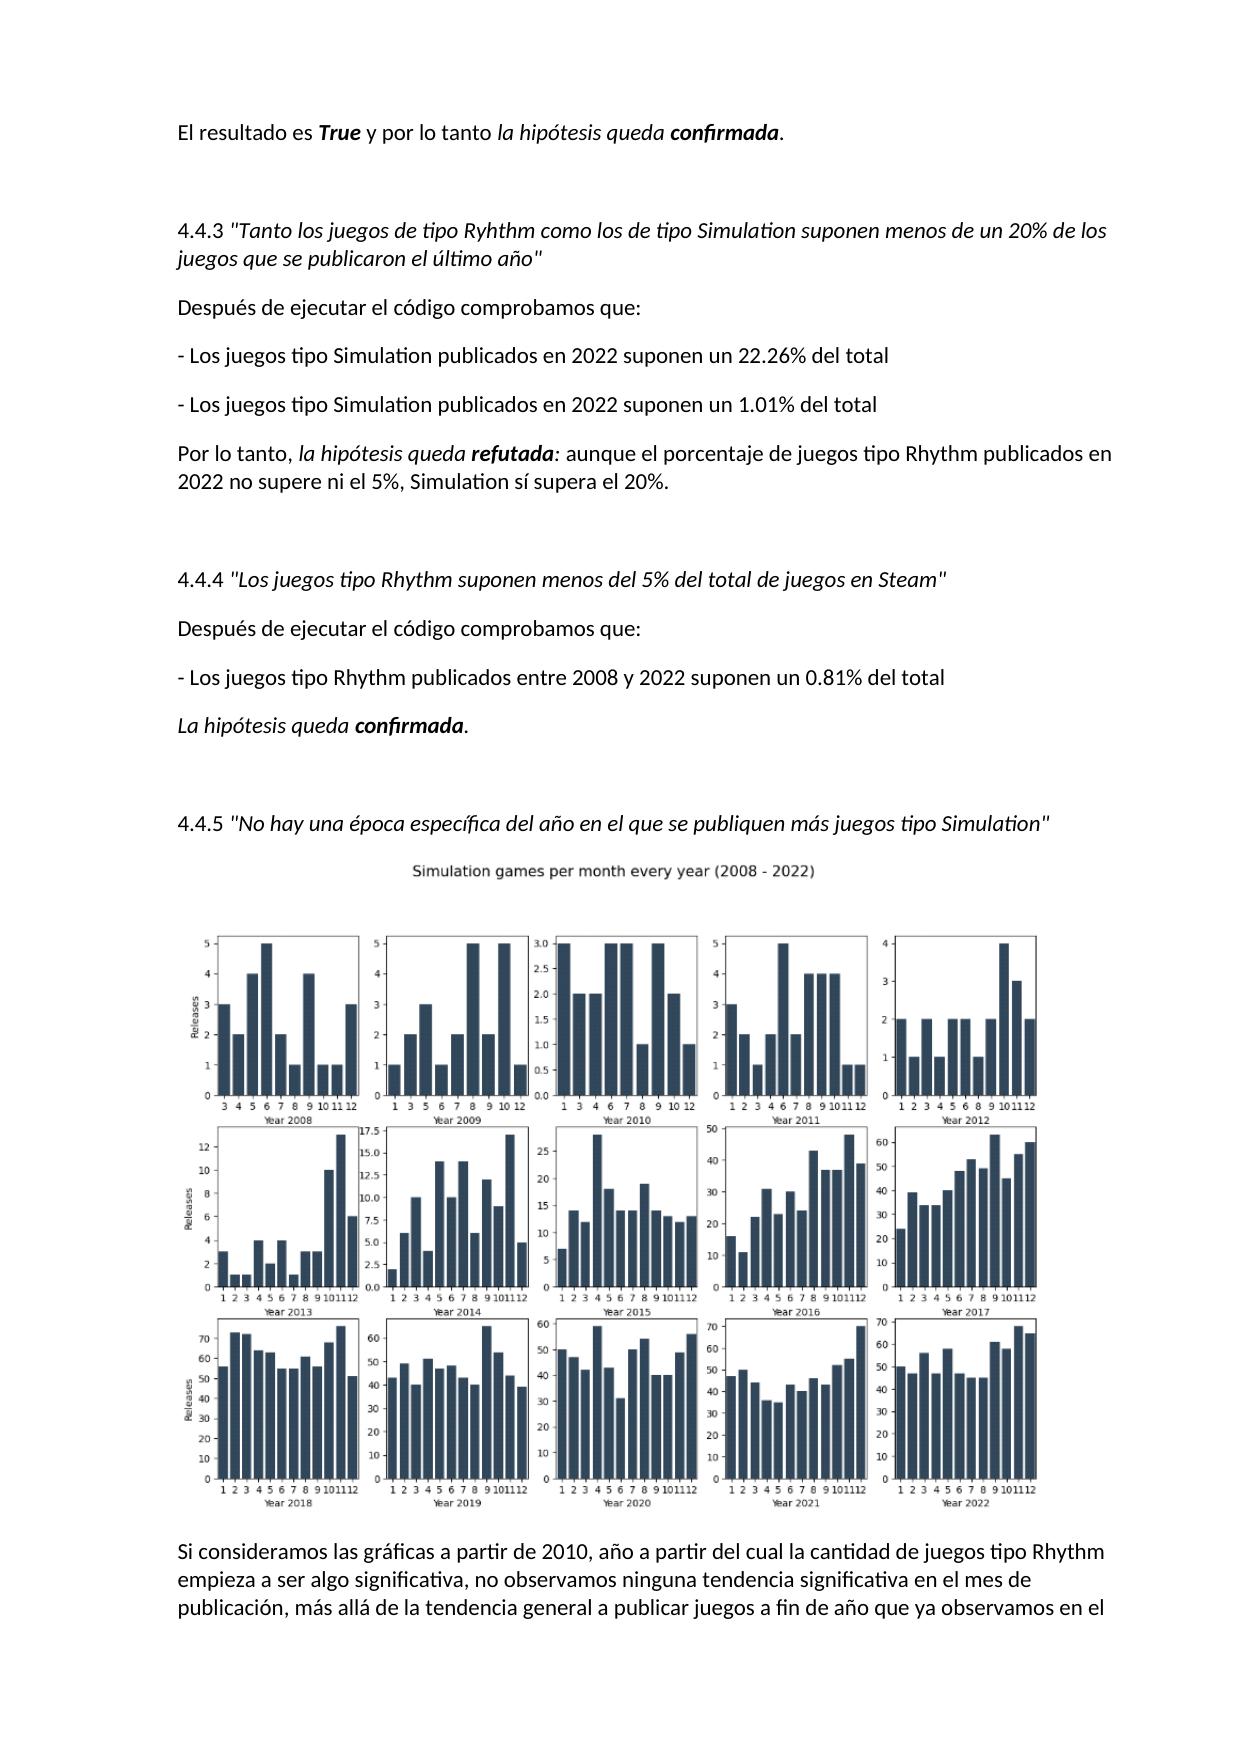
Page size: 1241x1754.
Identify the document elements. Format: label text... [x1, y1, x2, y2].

text Por lo tanto, la hipótesis queda refutada: aunque el porcentaje de juegos tipo Rhythm publicados en 2022 no supere ni el 5%, Simulation sí supera el 20%. [177, 439, 1122, 495]
text 4.4.3 "Tanto los juegos de tipo Ryhthm como los de tipo Simulation suponen menos de un 20% de los juegos que se publicaron el último año" [177, 216, 1122, 272]
text El resultado es True y por lo tanto la hipótesis queda confirmada. [177, 118, 1122, 146]
text Después de ejecutar el código comprobamos que: [177, 614, 1122, 642]
text 4.4.5 "No hay una época específica del año en el que se publiquen más juegos tipo Simulation" [177, 809, 1122, 837]
text Después de ejecutar el código comprobamos que: [177, 293, 1122, 321]
text 4.4.4 "Los juegos tipo Rhythm suponen menos del 5% del total de juegos en Steam" [177, 565, 1122, 593]
text - Los juegos tipo Simulation publicados en 2022 suponen un 1.01% del total [177, 390, 1122, 418]
text Si consideramos las gráficas a partir de 2010, año a partir del cual la cantidad de juegos tipo Rhythm empieza a ser algo significativa, no observamos ninguna tendencia significativa en el mes de publicación, más allá de la tendencia general a publicar juegos a fin de año que ya observamos en el [177, 1537, 1122, 1621]
text - Los juegos tipo Simulation publicados en 2022 suponen un 22.26% del total [177, 342, 1122, 369]
text La hipótesis queda confirmada. [177, 712, 1122, 739]
text - Los juegos tipo Rhythm publicados entre 2008 y 2022 suponen un 0.81% del total [177, 663, 1122, 691]
